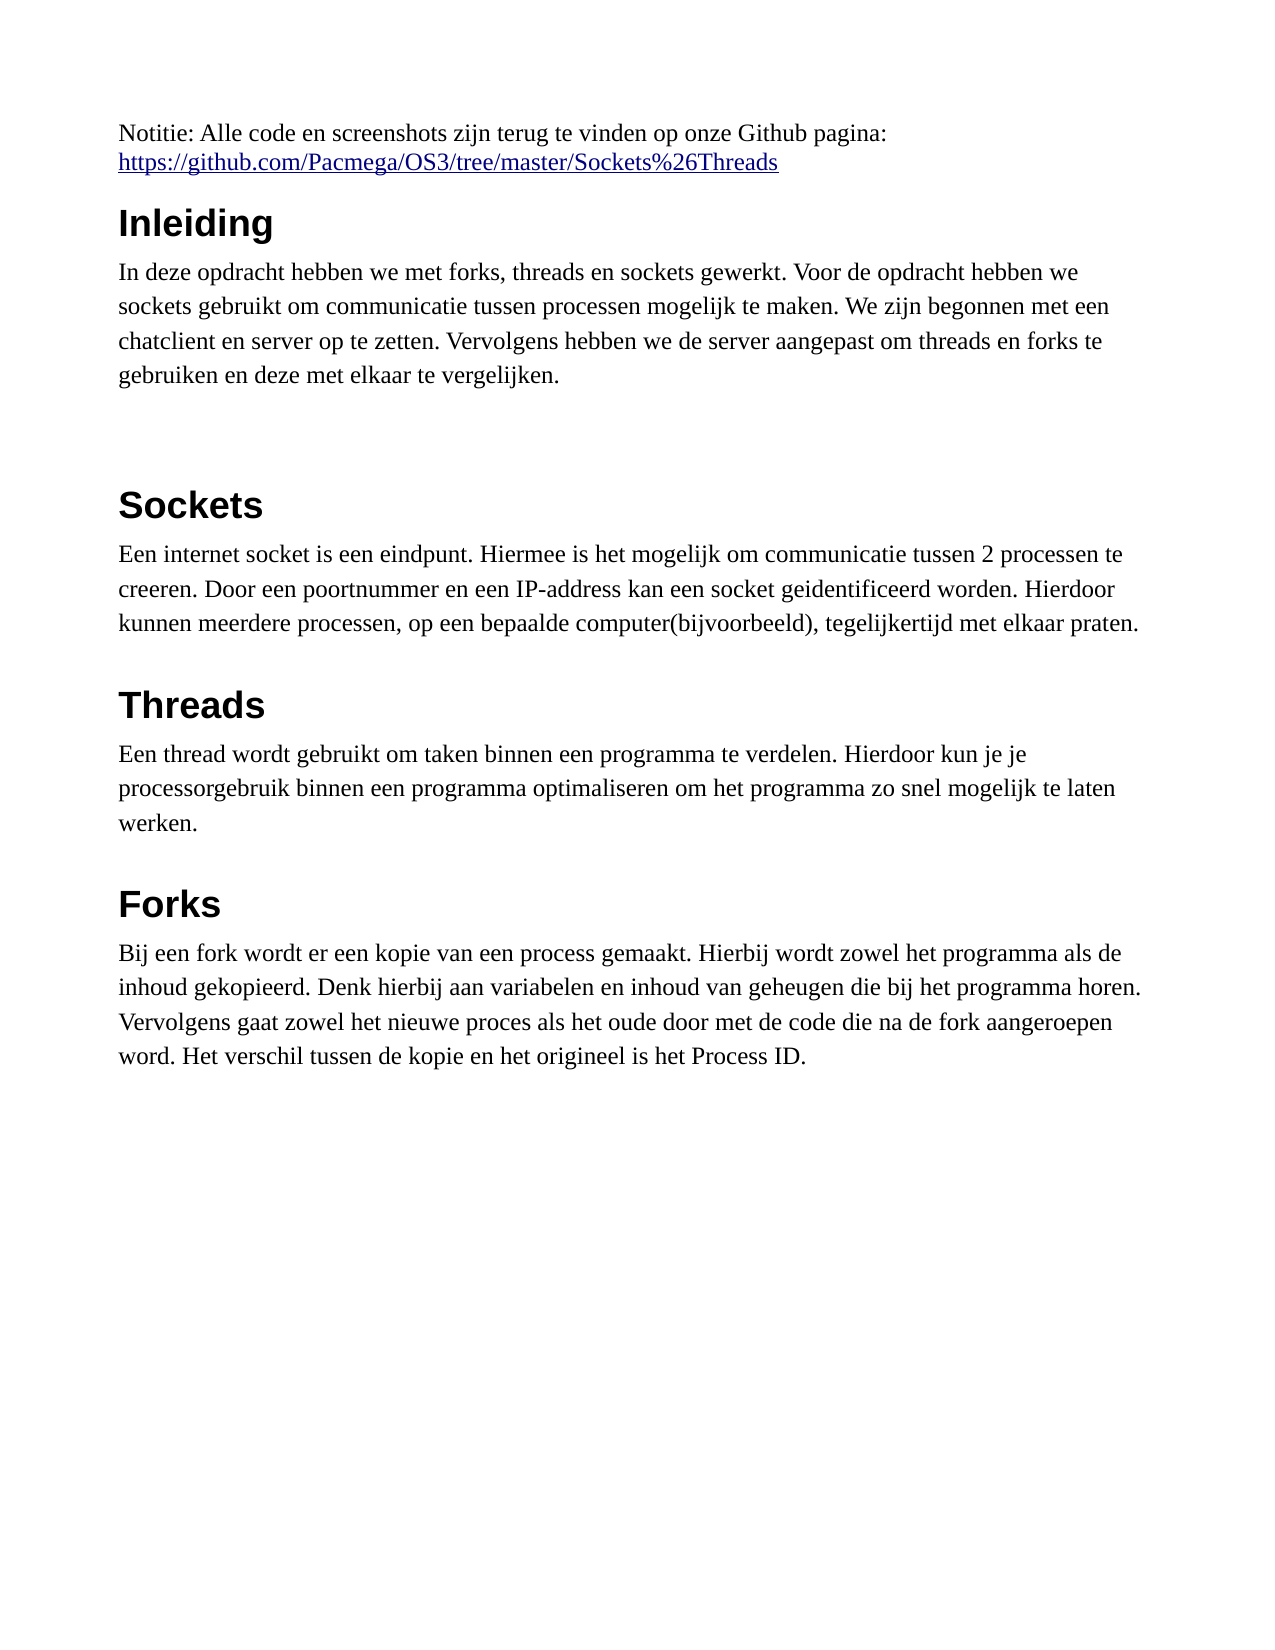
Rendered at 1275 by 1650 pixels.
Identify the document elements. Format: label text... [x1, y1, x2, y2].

text Een thread wordt gebruikt om taken binnen een programma te verdelen. Hierdoor kun je je processorgebruik binnen een programma optimaliseren om het programma zo snel mogelijk te laten werken. [118, 739, 1157, 836]
subtitle Threads [118, 682, 1157, 726]
subtitle Sockets [118, 483, 1157, 527]
text Bij een fork wordt er een kopie van een process gemaakt. Hierbij wordt zowel het programma als de inhoud gekopieerd. Denk hierbij aan variabelen en inhoud van geheugen die bij het programma horen. Vervolgens gaat zowel het nieuwe proces als het oude door met de code die na de fork aangeroepen word. Het verschil tussen de kopie en het origineel is het Process ID. [118, 938, 1157, 1070]
text Notitie: Alle code en screenshots zijn terug te vinden op onze Github pagina: https://github.com/Pacmega/OS3/tree/master/Sockets%26Threads [118, 118, 1157, 176]
subtitle Forks [118, 882, 1157, 925]
text In deze opdracht hebben we met forks, threads en sockets gewerkt. Voor de opdracht hebben we sockets gebruikt om communicatie tussen processen mogelijk te maken. We zijn begonnen met een chatclient en server op te zetten. Vervolgens hebben we de server aangepast om threads en forks te gebruiken en deze met elkaar te vergelijken. [118, 257, 1157, 389]
text Een internet socket is een eindpunt. Hiermee is het mogelijk om communicatie tussen 2 processen te creeren. Door een poortnummer en een IP-address kan een socket geidentificeerd worden. Hierdoor kunnen meerdere processen, op een bepaalde computer(bijvoorbeeld), tegelijkertijd met elkaar praten. [118, 539, 1157, 637]
subtitle Inleiding [118, 201, 1157, 244]
